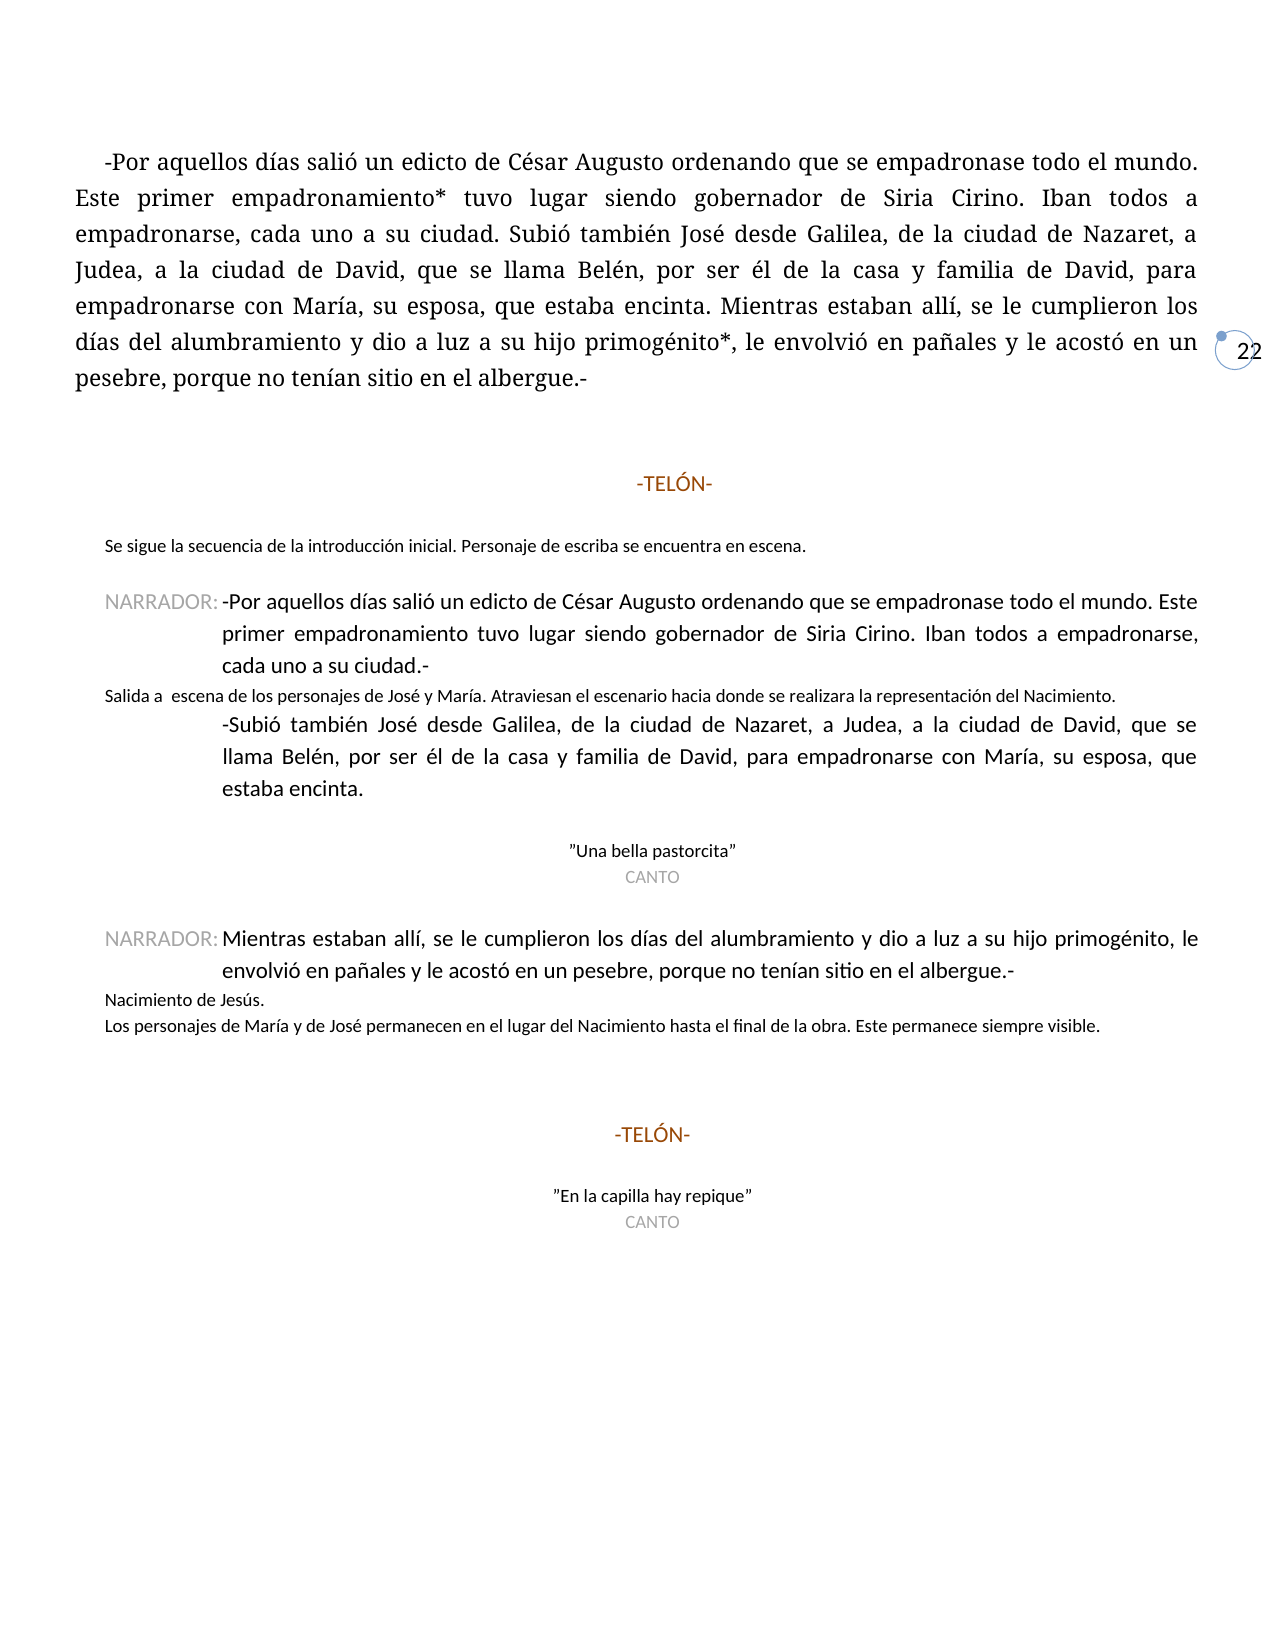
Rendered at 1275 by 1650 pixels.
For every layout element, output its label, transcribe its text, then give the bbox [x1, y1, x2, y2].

text -TELÓN- [104, 469, 1200, 498]
text Se sigue la secuencia de la introducción inicial. Personaje de escriba se encuentra en escena. [104, 534, 1200, 557]
text -TELÓN- [104, 1120, 1200, 1148]
text -Subió también José desde Galilea, de la ciudad de Nazaret, a Judea, a la ciudad de David, que se llama Belén, por ser él de la casa y familia de David, para empadronarse con María, su esposa, que estaba encinta. [222, 710, 1200, 802]
text NARRADOR: Mientras estaban allí, se le cumplieron los días del alumbramiento y dio a luz a su hijo primogénito, le envolvió en pañales y le acostó en un pesebre, porque no tenían sitio en el albergue.- [104, 924, 1200, 984]
text ”En la capilla hay repique” [104, 1184, 1200, 1207]
text -Por aquellos días salió un edicto de César Augusto ordenando que se empadronase todo el mundo. Este primer empadronamiento* tuvo lugar siendo gobernador de Siria Cirino. Iban todos a empadronarse, cada uno a su ciudad. Subió también José desde Galilea, de la ciudad de Nazaret, a Judea, a la ciudad de David, que se llama Belén, por ser él de la casa y familia de David, para empadronarse con María, su esposa, que estaba encinta. Mientras estaban allí, se le cumplieron los días del alumbramiento y dio a luz a su hijo primogénito*, le envolvió en pañales y le acostó en un pesebre, porque no tenían sitio en el albergue.- [75, 146, 1200, 393]
text CANTO [104, 865, 1200, 888]
text NARRADOR: -Por aquellos días salió un edicto de César Augusto ordenando que se empadronase todo el mundo. Este primer empadronamiento tuvo lugar siendo gobernador de Siria Cirino. Iban todos a empadronarse, cada uno a su ciudad.- [104, 587, 1200, 679]
text Los personajes de María y de José permanecen en el lugar del Nacimiento hasta el final de la obra. Este permanece siempre visible. [104, 1014, 1200, 1037]
text CANTO [104, 1211, 1200, 1233]
text Nacimiento de Jesús. [104, 988, 1200, 1011]
text Salida a escena de los personajes de José y María. Atraviesan el escenario hacia donde se realizara la representación del Nacimiento. [104, 684, 1200, 707]
text ”Una bella pastorcita” [104, 839, 1200, 862]
